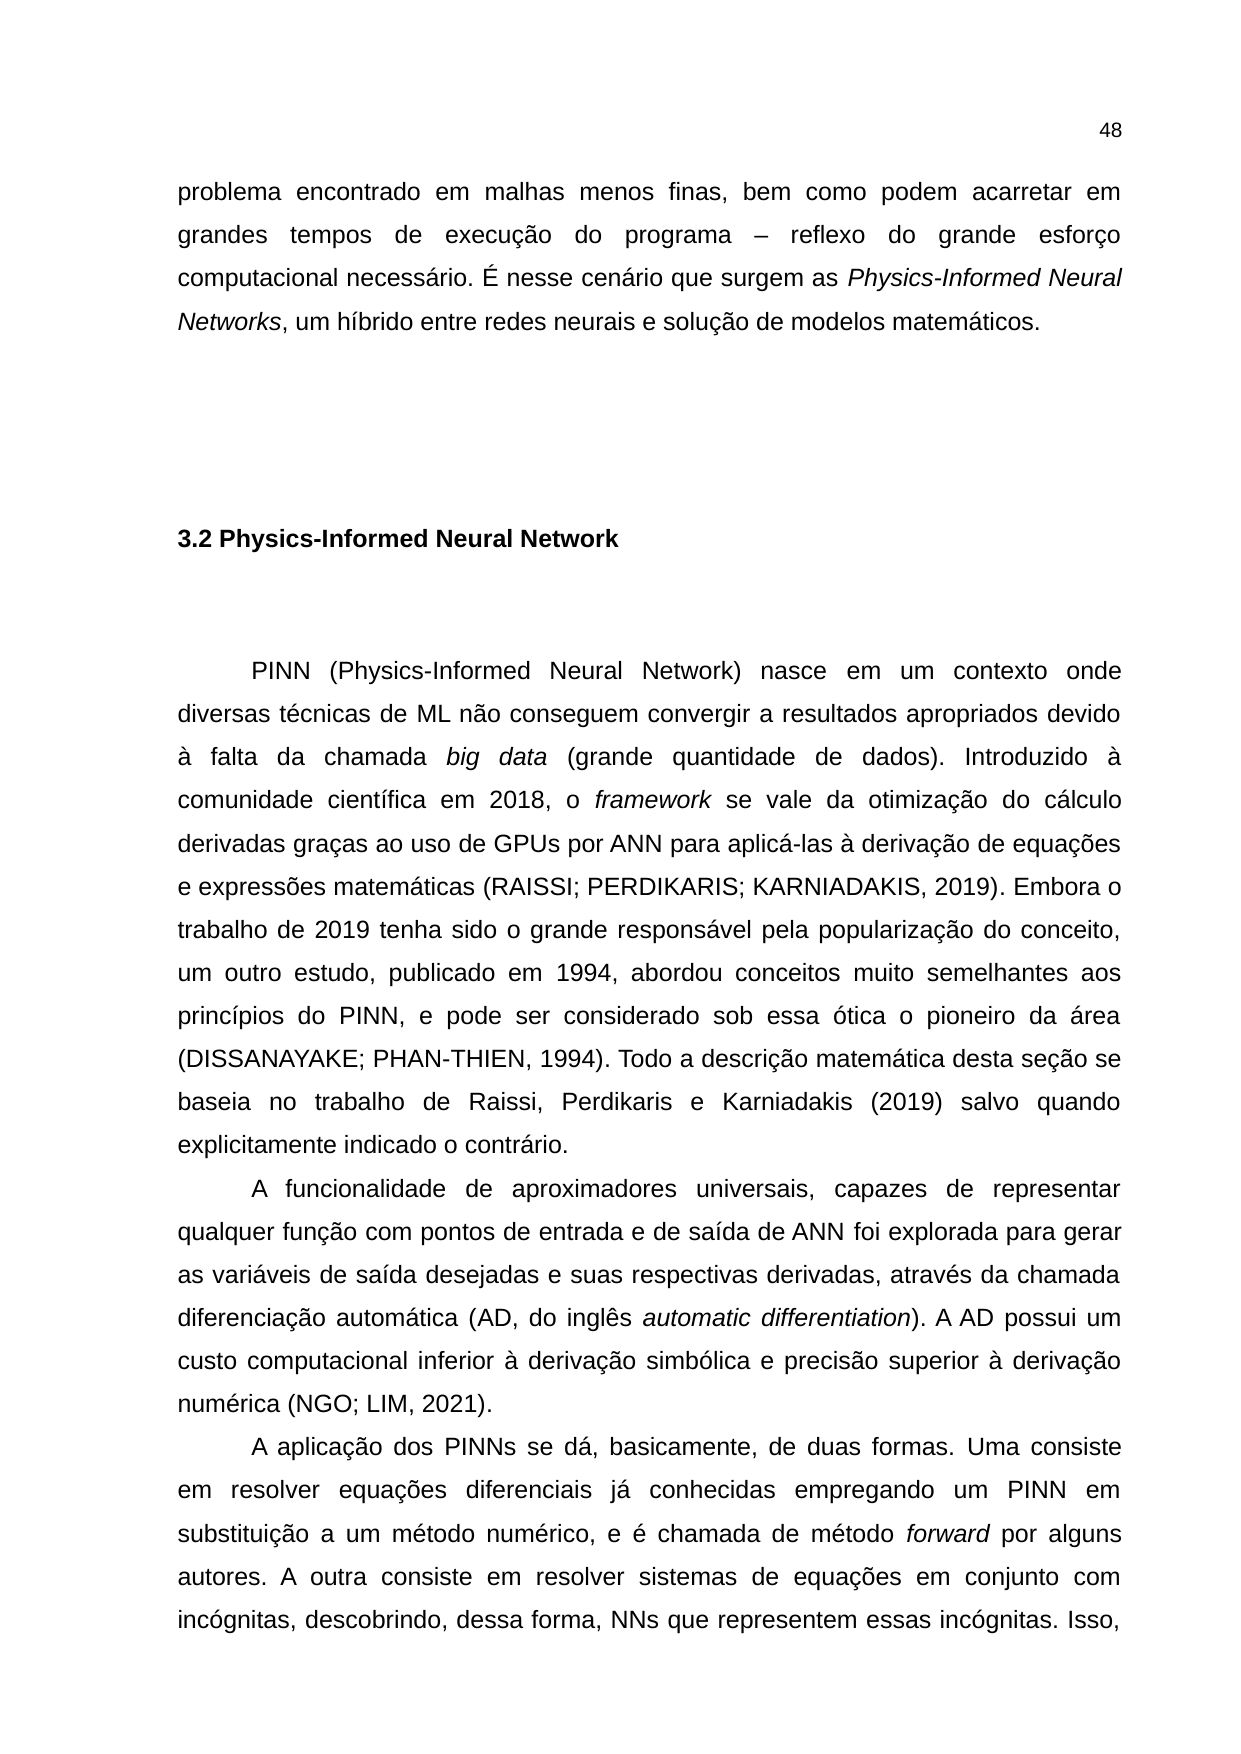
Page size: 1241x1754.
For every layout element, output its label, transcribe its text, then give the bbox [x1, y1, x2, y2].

text PINN (Physics-Informed Neural Network) nasce em um contexto onde diversas técnicas de ML não conseguem convergir a resultados apropriados devido à falta da chamada big data (grande quantidade de dados). Introduzido à comunidade científica em 2018, o framework se vale da otimização do cálculo derivadas graças ao uso de GPUs por ANN para aplicá-las à derivação de equações e expressões matemáticas (RAISSI; PERDIKARIS; KARNIADAKIS, 2019). Embora o trabalho de 2019 tenha sido o grande responsável pela popularização do conceito, um outro estudo, publicado em 1994, abordou conceitos muito semelhantes aos princípios do PINN, e pode ser considerado sob essa ótica o pioneiro da área (DISSANAYAKE; PHAN-THIEN, 1994). Todo a descrição matemática desta seção se baseia no trabalho de Raissi, Perdikaris e Karniadakis (2019) salvo quando explicitamente indicado o contrário. [177, 656, 1122, 1159]
text problema encontrado em malhas menos finas, bem como podem acarretar em grandes tempos de execução do programa – reflexo do grande esforço computacional necessário. É nesse cenário que surgem as Physics-Informed Neural Networks, um híbrido entre redes neurais e solução de modelos matemáticos. [177, 177, 1122, 335]
subtitle Physics-Informed Neural Network [177, 524, 1122, 553]
text A funcionalidade de aproximadores universais, capazes de representar qualquer função com pontos de entrada e de saída de ANN foi explorada para gerar as variáveis de saída desejadas e suas respectivas derivadas, através da chamada diferenciação automática (AD, do inglês automatic differentiation). A AD possui um custo computacional inferior à derivação simbólica e precisão superior à derivação numérica (NGO; LIM, 2021). [177, 1173, 1122, 1418]
text A aplicação dos PINNs se dá, basicamente, de duas formas. Uma consiste em resolver equações diferenciais já conhecidas empregando um PINN em substituição a um método numérico, e é chamada de método forward por alguns autores. A outra consiste em resolver sistemas de equações em conjunto com incógnitas, descobrindo, dessa forma, NNs que representem essas incógnitas. Isso, [177, 1432, 1122, 1633]
